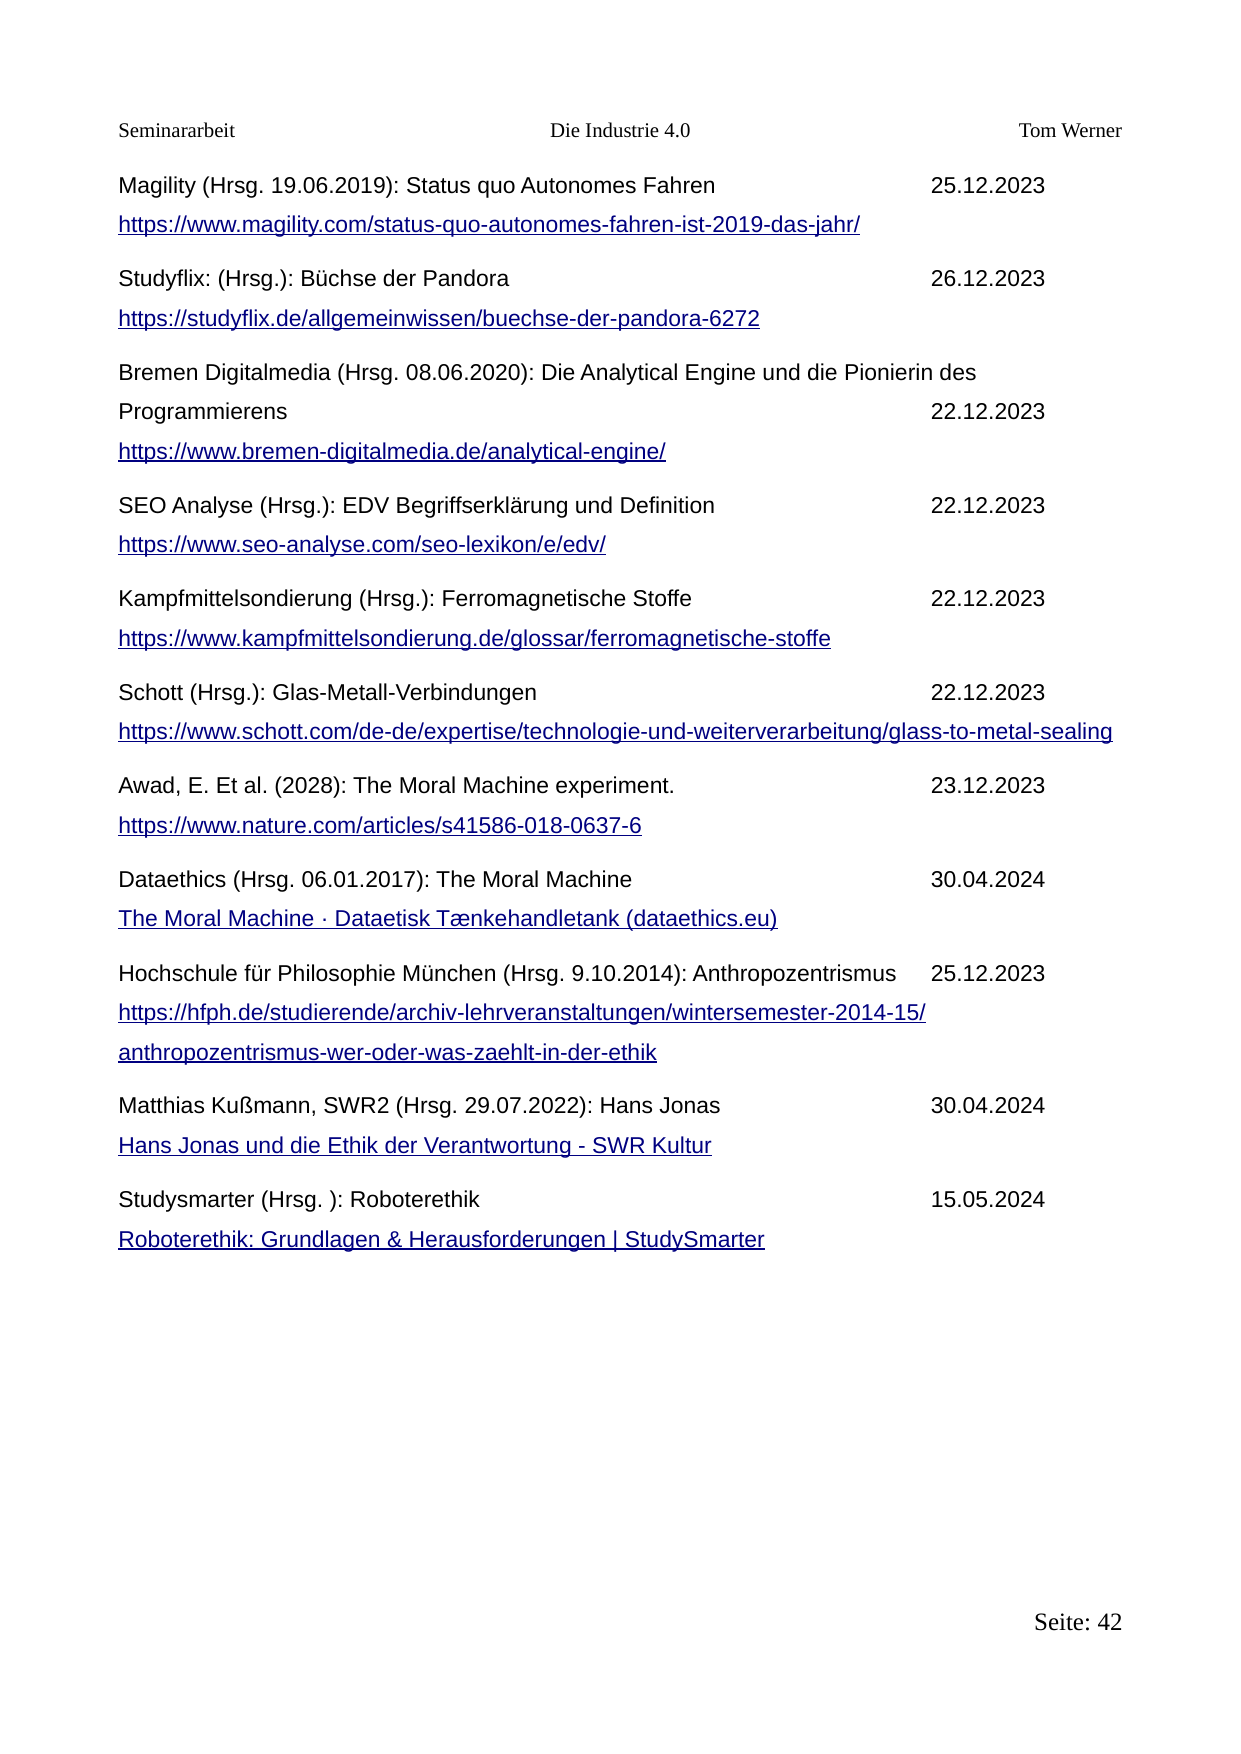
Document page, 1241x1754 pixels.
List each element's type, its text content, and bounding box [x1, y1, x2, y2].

text Studysmarter (Hrsg. ): Roboterethik 15.05.2024 Roboterethik: Grundlagen & Herausforderungen | StudySmarter [118, 1186, 1122, 1252]
text Studyflix: (Hrsg.): Büchse der Pandora 26.12.2023 https://studyflix.de/allgemeinwissen/buechse-der-pandora-6272 [118, 265, 1122, 331]
text Magility (Hrsg. 19.06.2019): Status quo Autonomes Fahren 25.12.2023 https://www.magility.com/status-quo-autonomes-fahren-ist-2019-das-jahr/ [118, 172, 1122, 237]
text Schott (Hrsg.): Glas-Metall-Verbindungen 22.12.2023 https://www.schott.com/de-de/expertise/technologie-und-weiterverarbeitung/glass-to-metal-sealing [118, 679, 1122, 745]
text Awad, E. Et al. (2028): The Moral Machine experiment. 23.12.2023 https://www.nature.com/articles/s41586-018-0637-6 [118, 772, 1122, 838]
text Bremen Digitalmedia (Hrsg. 08.06.2020): Die Analytical Engine und die Pionierin des Programmierens 22.12.2023 https://www.bremen-digitalmedia.de/analytical-engine/ [118, 359, 1122, 464]
text SEO Analyse (Hrsg.): EDV Begriffserklärung und Definition 22.12.2023 https://www.seo-analyse.com/seo-lexikon/e/edv/ [118, 492, 1122, 558]
text Dataethics (Hrsg. 06.01.2017): The Moral Machine 30.04.2024 The Moral Machine · Dataetisk Tænkehandletank (dataethics.eu) [118, 866, 1122, 932]
text Matthias Kußmann, SWR2 (Hrsg. 29.07.2022): Hans Jonas 30.04.2024 Hans Jonas und die Ethik der Verantwortung - SWR Kultur [118, 1092, 1122, 1158]
text Hochschule für Philosophie München (Hrsg. 9.10.2014): Anthropozentrismus 25.12.2023 https://hfph.de/studierende/archiv-lehrveranstaltungen/wintersemester-2014-15/anthropozentrismus-wer-oder-was-zaehlt-in-der-ethik [118, 959, 1122, 1065]
text Kampfmittelsondierung (Hrsg.): Ferromagnetische Stoffe 22.12.2023 https://www.kampfmittelsondierung.de/glossar/ferromagnetische-stoffe [118, 585, 1122, 651]
